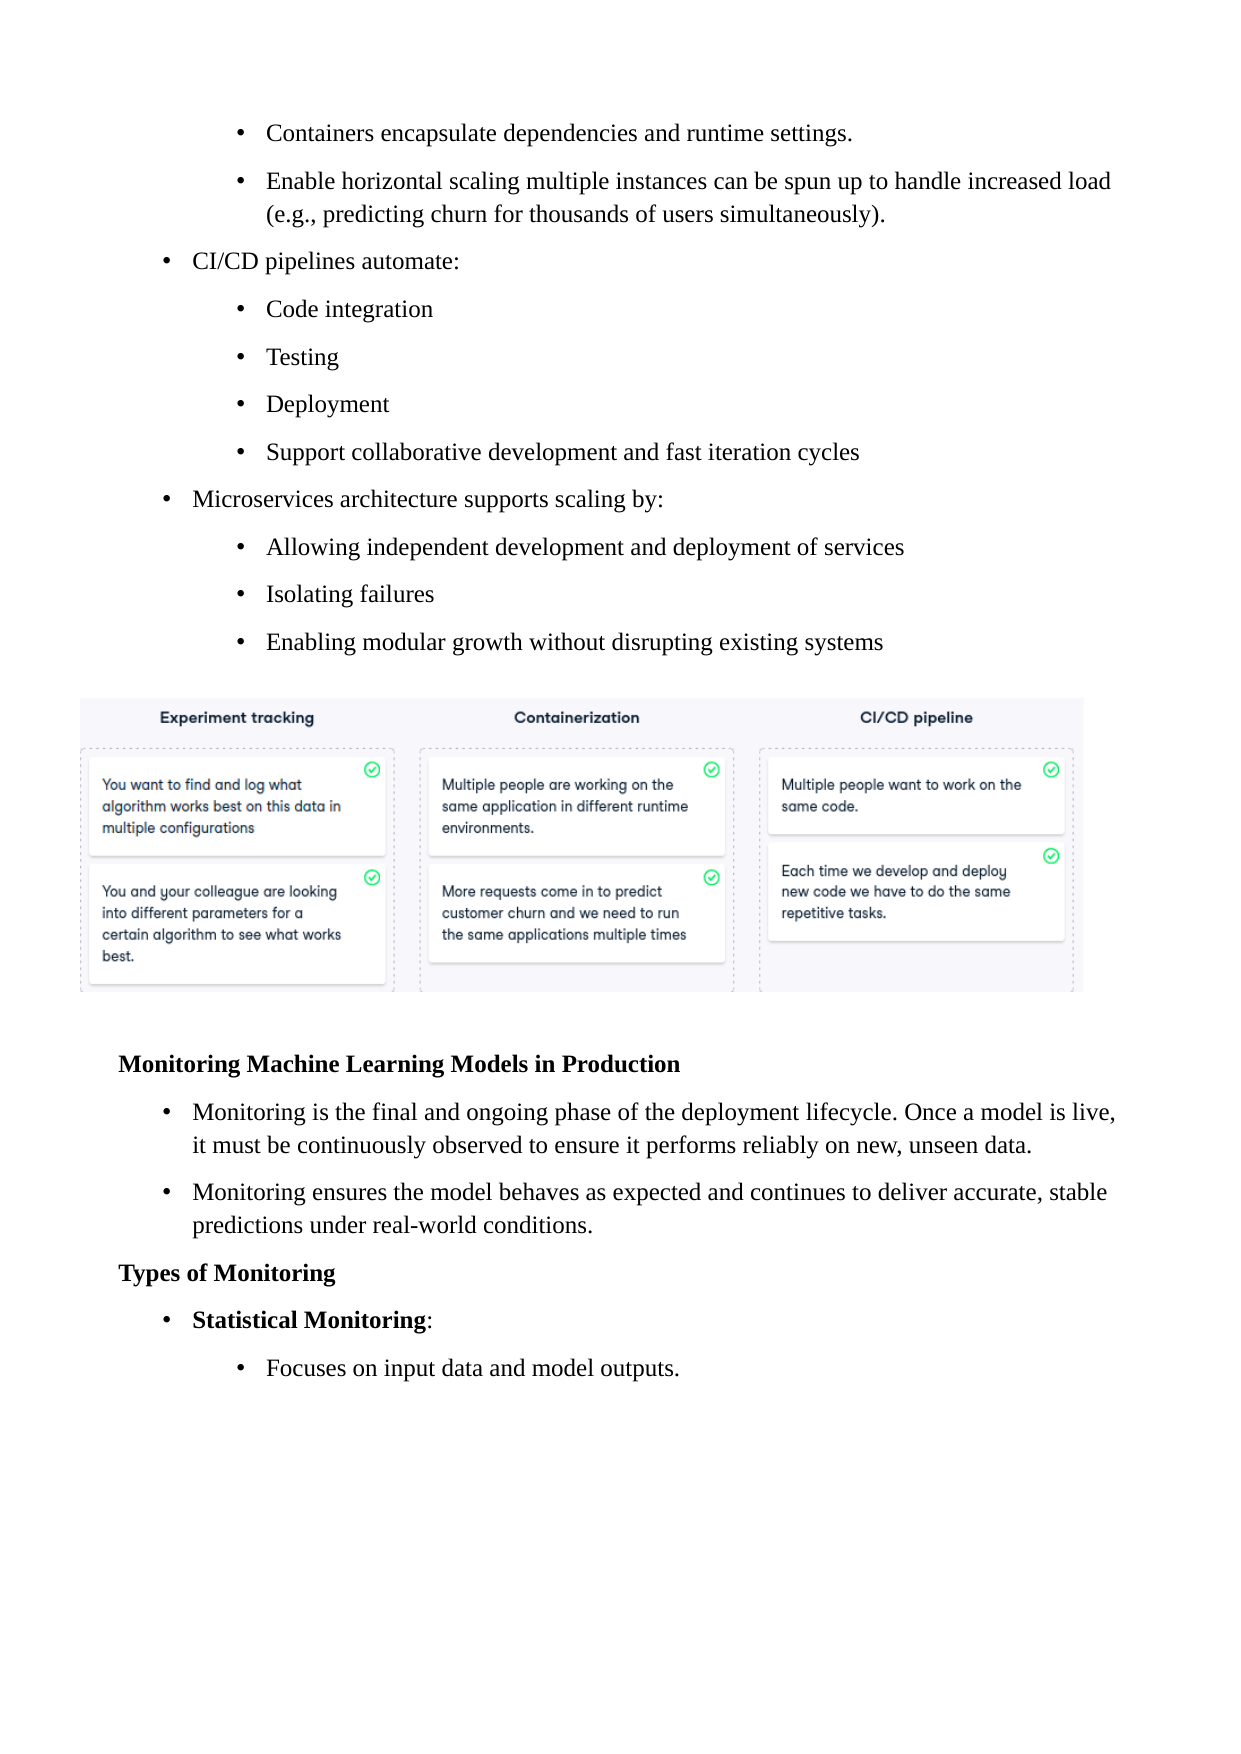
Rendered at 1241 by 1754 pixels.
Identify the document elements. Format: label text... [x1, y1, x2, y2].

list Deployment [236, 389, 1122, 418]
list Enabling modular growth without disrupting existing systems [236, 627, 1122, 656]
list Allowing independent development and deployment of services [236, 532, 1122, 561]
list Isolating failures [236, 579, 1122, 608]
list Statistical Monitoring: [162, 1306, 1122, 1334]
list Code integration [236, 294, 1122, 323]
list Microservices architecture supports scaling by: [162, 484, 1122, 513]
list Testing [236, 342, 1122, 370]
list Support collaborative development and fast iteration cycles [236, 437, 1122, 466]
picture [79, 698, 1084, 992]
list CI/CD pipelines automate: [162, 246, 1122, 275]
list Monitoring ensures the model behaves as expected and continues to deliver accurate, stable predictions under real-world conditions. [162, 1177, 1122, 1239]
text Types of Monitoring [118, 1258, 1122, 1287]
list Monitoring is the final and ongoing phase of the deployment lifecycle. Once a model is live, it must be continuously observed to ensure it performs reliably on new, unseen data. [162, 1097, 1122, 1158]
list Containers encapsulate dependencies and runtime settings. [236, 118, 1122, 147]
text Monitoring Machine Learning Models in Production [118, 1049, 1122, 1078]
list Enable horizontal scaling multiple instances can be spun up to handle increased load (e.g., predicting churn for thousands of users simultaneously). [236, 166, 1122, 227]
list Focuses on input data and model outputs. [236, 1353, 1122, 1382]
